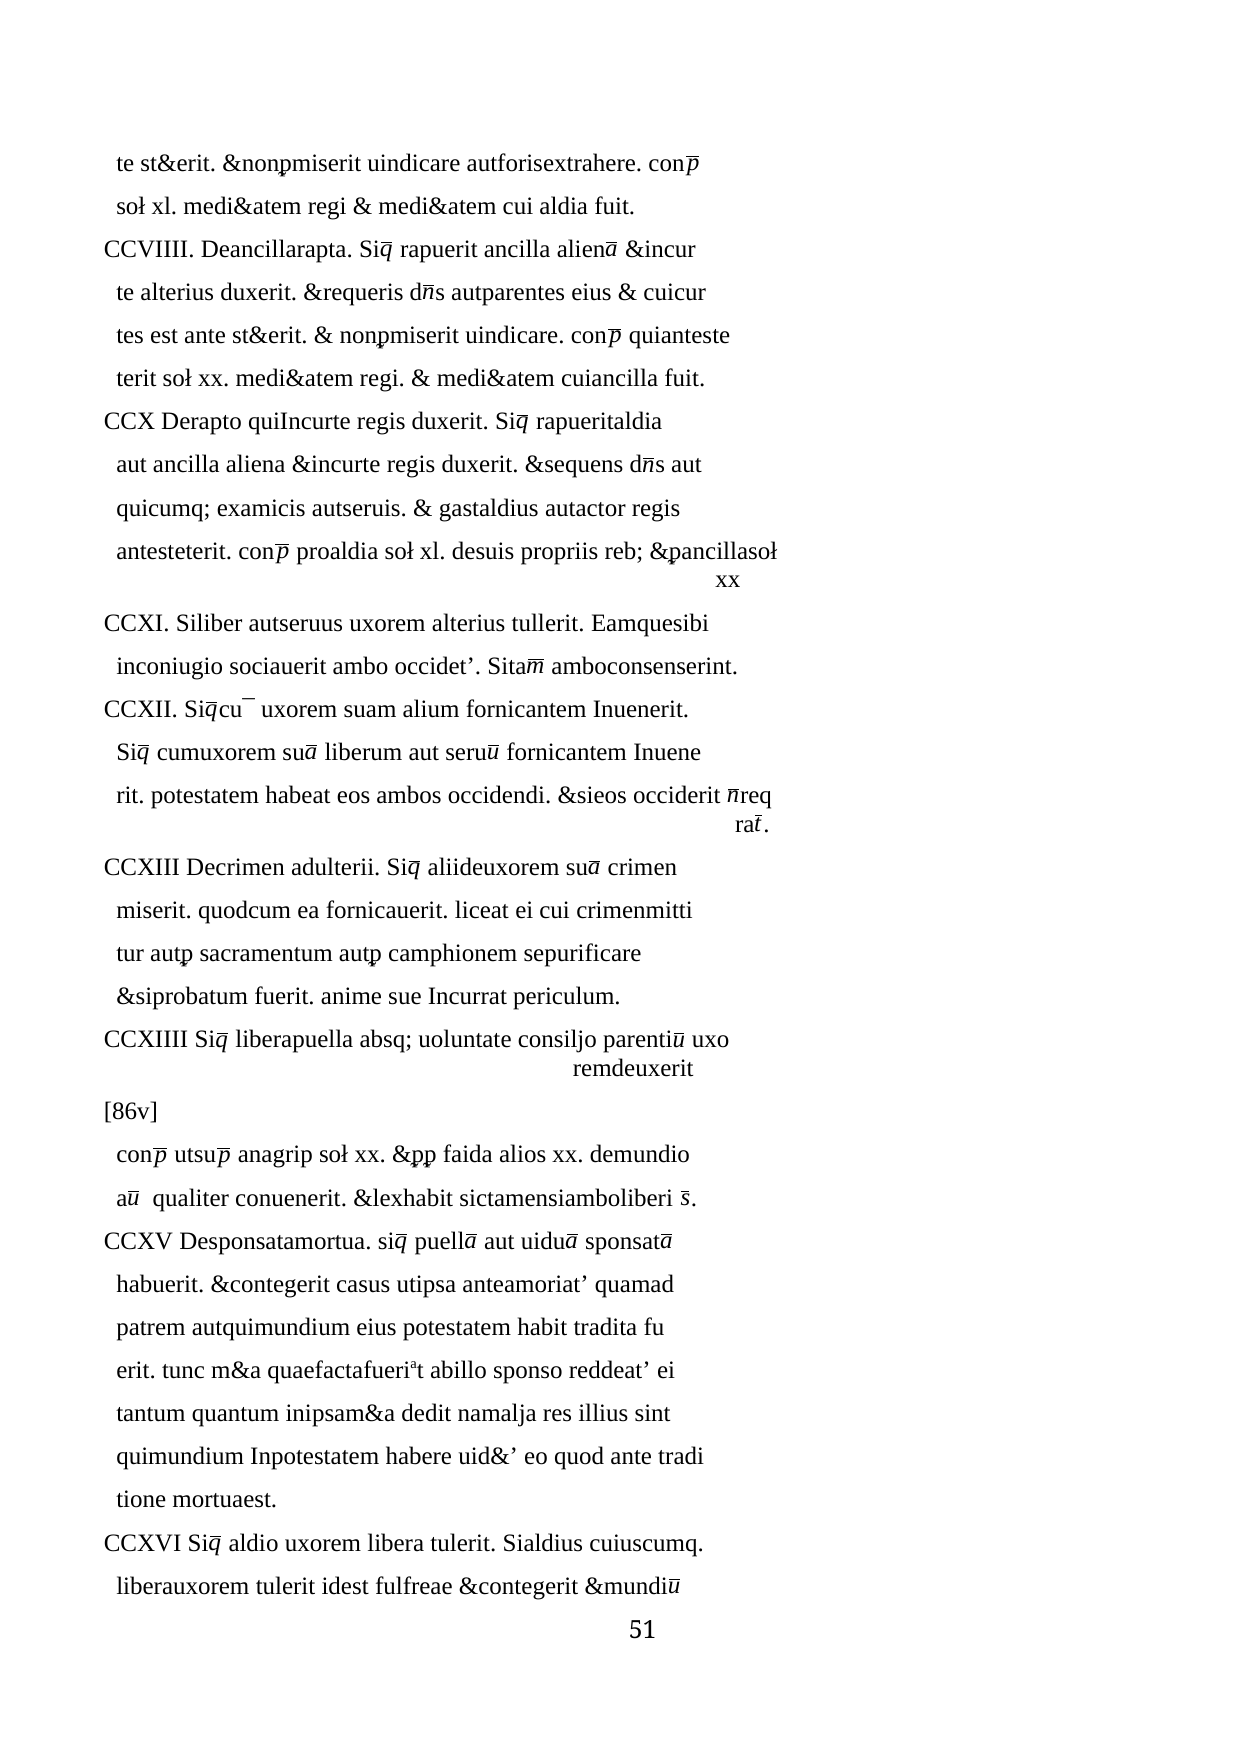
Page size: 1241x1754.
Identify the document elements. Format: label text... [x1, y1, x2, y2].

text &siprobatum fuerit. anime sue Incurrat periculum. [103, 981, 1211, 1010]
text CCXI. Siliber autseruus uxorem alterius tullerit. Eamquesibi [103, 608, 1211, 636]
text CCXV Desponsatamortua. si puell aut uidu sponsat [103, 1226, 1211, 1254]
text tantum quantum inipsam&a dedit namalja res illius sint [103, 1398, 1211, 1427]
text CCVIIII. Deancillarapta. Si rapuerit ancilla alien &incur [103, 234, 1211, 263]
text te st&erit. &nonᵱmiserit uindicare autforisextrahere. con [103, 148, 1211, 176]
text habuerit. &contegerit casus utipsa anteamoriat’ quamad [103, 1269, 1211, 1298]
text patrem autquimundium eius potestatem habit tradita fu [103, 1312, 1211, 1341]
text te alterius duxerit. &requeris ds autparentes eius & cuicur [103, 277, 1211, 306]
text miserit. quodcum ea fornicauerit. liceat ei cui crimenmitti [103, 895, 1211, 924]
text CCX Derapto quiIncurte regis duxerit. Si rapueritaldia [103, 406, 1211, 435]
text soł xl. medi&atem regi & medi&atem cui aldia fuit. [103, 191, 1211, 219]
text [86v] [103, 1096, 1211, 1125]
text a qualiter conuenerit. &lexhabit sictamensiamboliberi . [103, 1183, 1211, 1211]
text CCXII. Sicu¯ uxorem suam alium fornicantem Inuenerit. [103, 694, 1211, 723]
text remdeuxerit [103, 1053, 1211, 1082]
text xx [103, 564, 1211, 593]
text CCXIII Decrimen adulterii. Si aliideuxorem su crimen [103, 852, 1211, 881]
text tes est ante st&erit. & nonᵱmiserit uindicare. con quianteste [103, 320, 1211, 349]
text quicumq; examicis autseruis. & gastaldius autactor regis [103, 493, 1211, 521]
text tione mortuaest. [103, 1484, 1211, 1513]
text rit. potestatem habeat eos ambos occidendi. &sieos occiderit req [103, 780, 1211, 809]
text con utsu anagrip soł xx. &ᵱᵱ faida alios xx. demundio [103, 1139, 1211, 1168]
text quimundium Inpotestatem habere uid&’ eo quod ante tradi [103, 1441, 1211, 1470]
text inconiugio sociauerit ambo occidet’. Sita amboconsenserint. [103, 651, 1211, 679]
text Si cumuxorem su liberum aut seru fornicantem Inuene [103, 737, 1211, 766]
text ra. [103, 809, 1211, 838]
text aut ancilla aliena &incurte regis duxerit. &sequens ds aut [103, 449, 1211, 478]
text erit. tunc m&a quaefactafueriat abillo sponso reddeat’ ei [103, 1355, 1211, 1384]
text CCXIIII Si liberapuella absq; uoluntate consiljo parenti uxo [103, 1024, 1211, 1053]
text CCXVI Si aldio uxorem libera tulerit. Sialdius cuiuscumq. [103, 1528, 1211, 1556]
text tur autᵱ sacramentum autᵱ camphionem sepurificare [103, 938, 1211, 967]
text terit soł xx. medi&atem regi. & medi&atem cuiancilla fuit. [103, 363, 1211, 392]
text liberauxorem tulerit idest fulfreae &contegerit &mundi [103, 1571, 1211, 1599]
text antesteterit. con proaldia soł xl. desuis propriis reb; &ᵱancillasoł [103, 536, 1211, 564]
